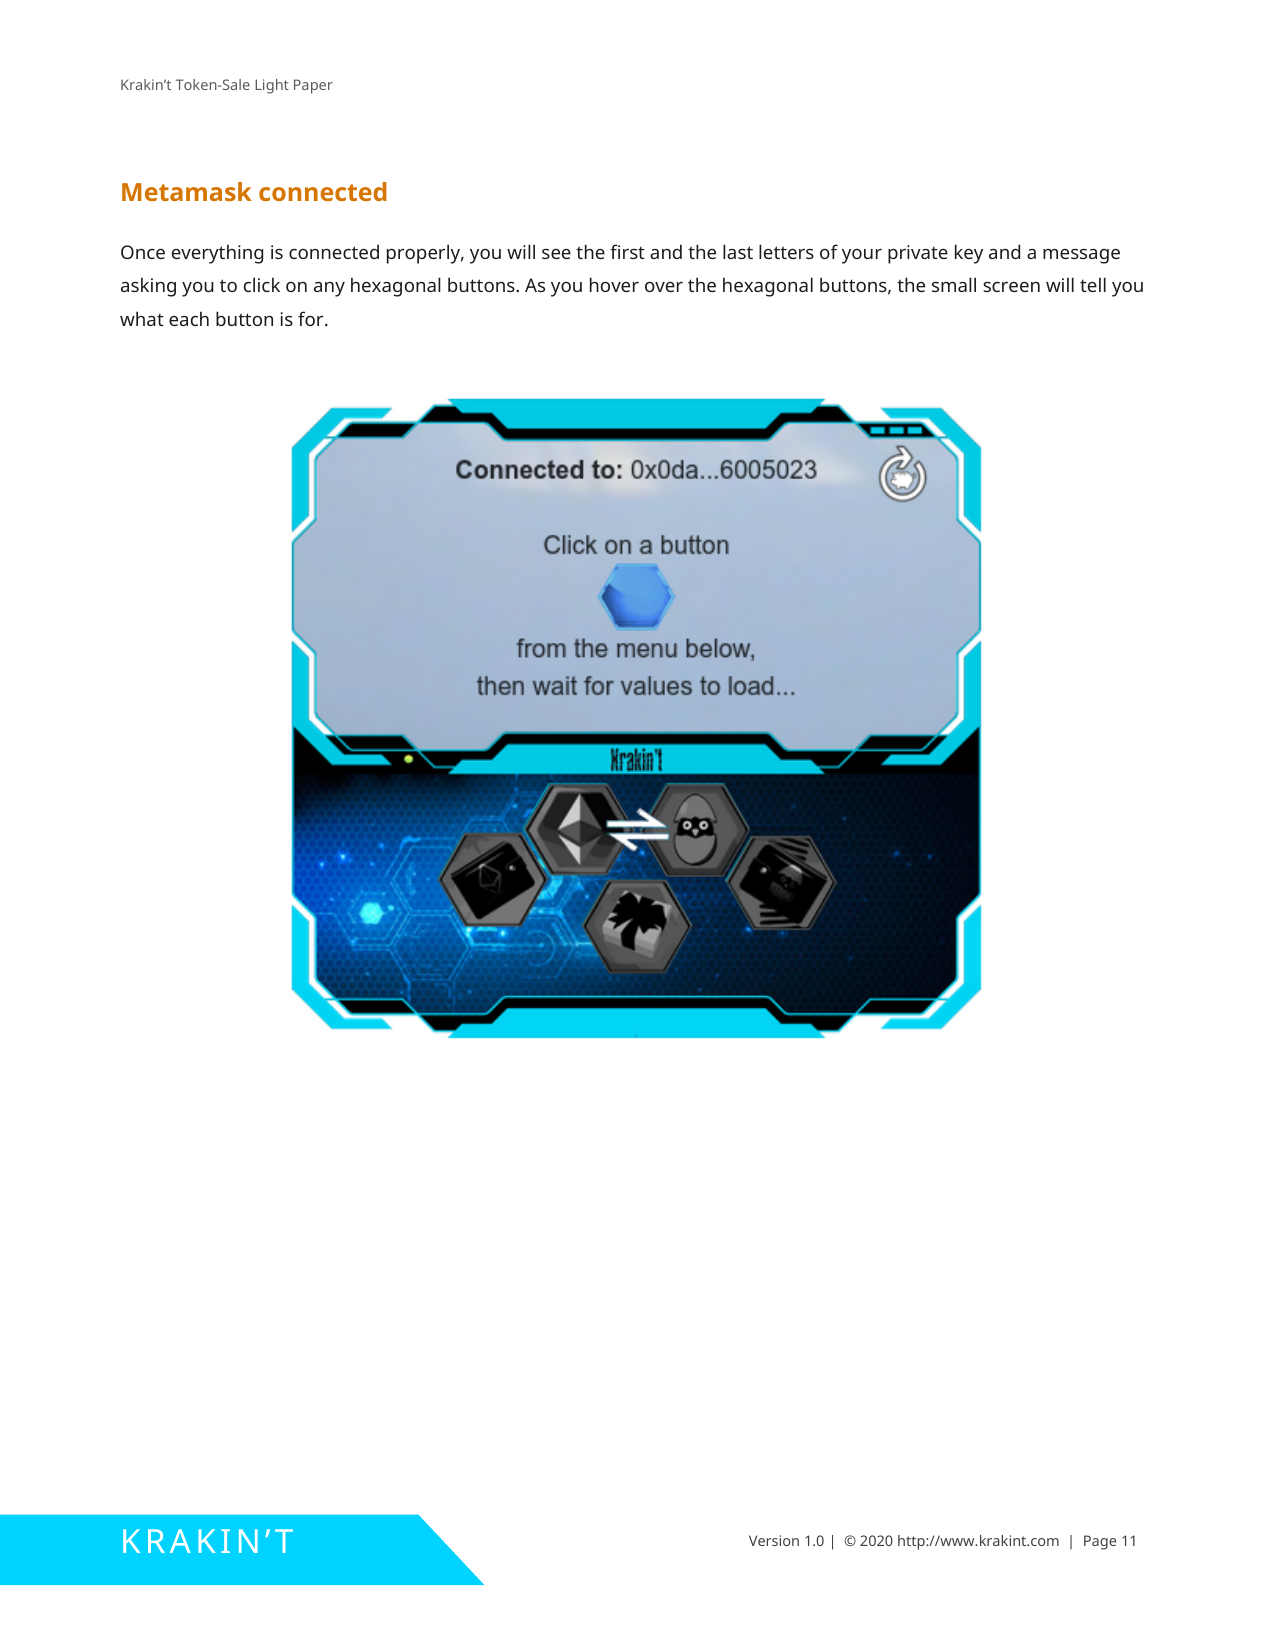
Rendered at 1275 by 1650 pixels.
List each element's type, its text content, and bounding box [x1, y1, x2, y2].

picture [289, 397, 986, 1043]
text Metamask connected [120, 174, 1155, 208]
text Once everything is connected properly, you will see the first and the last letters of your private key and a message asking you to click on any hexagonal buttons. As you hover over the hexagonal buttons, the small screen will tell you what each button is for. [120, 239, 1155, 331]
